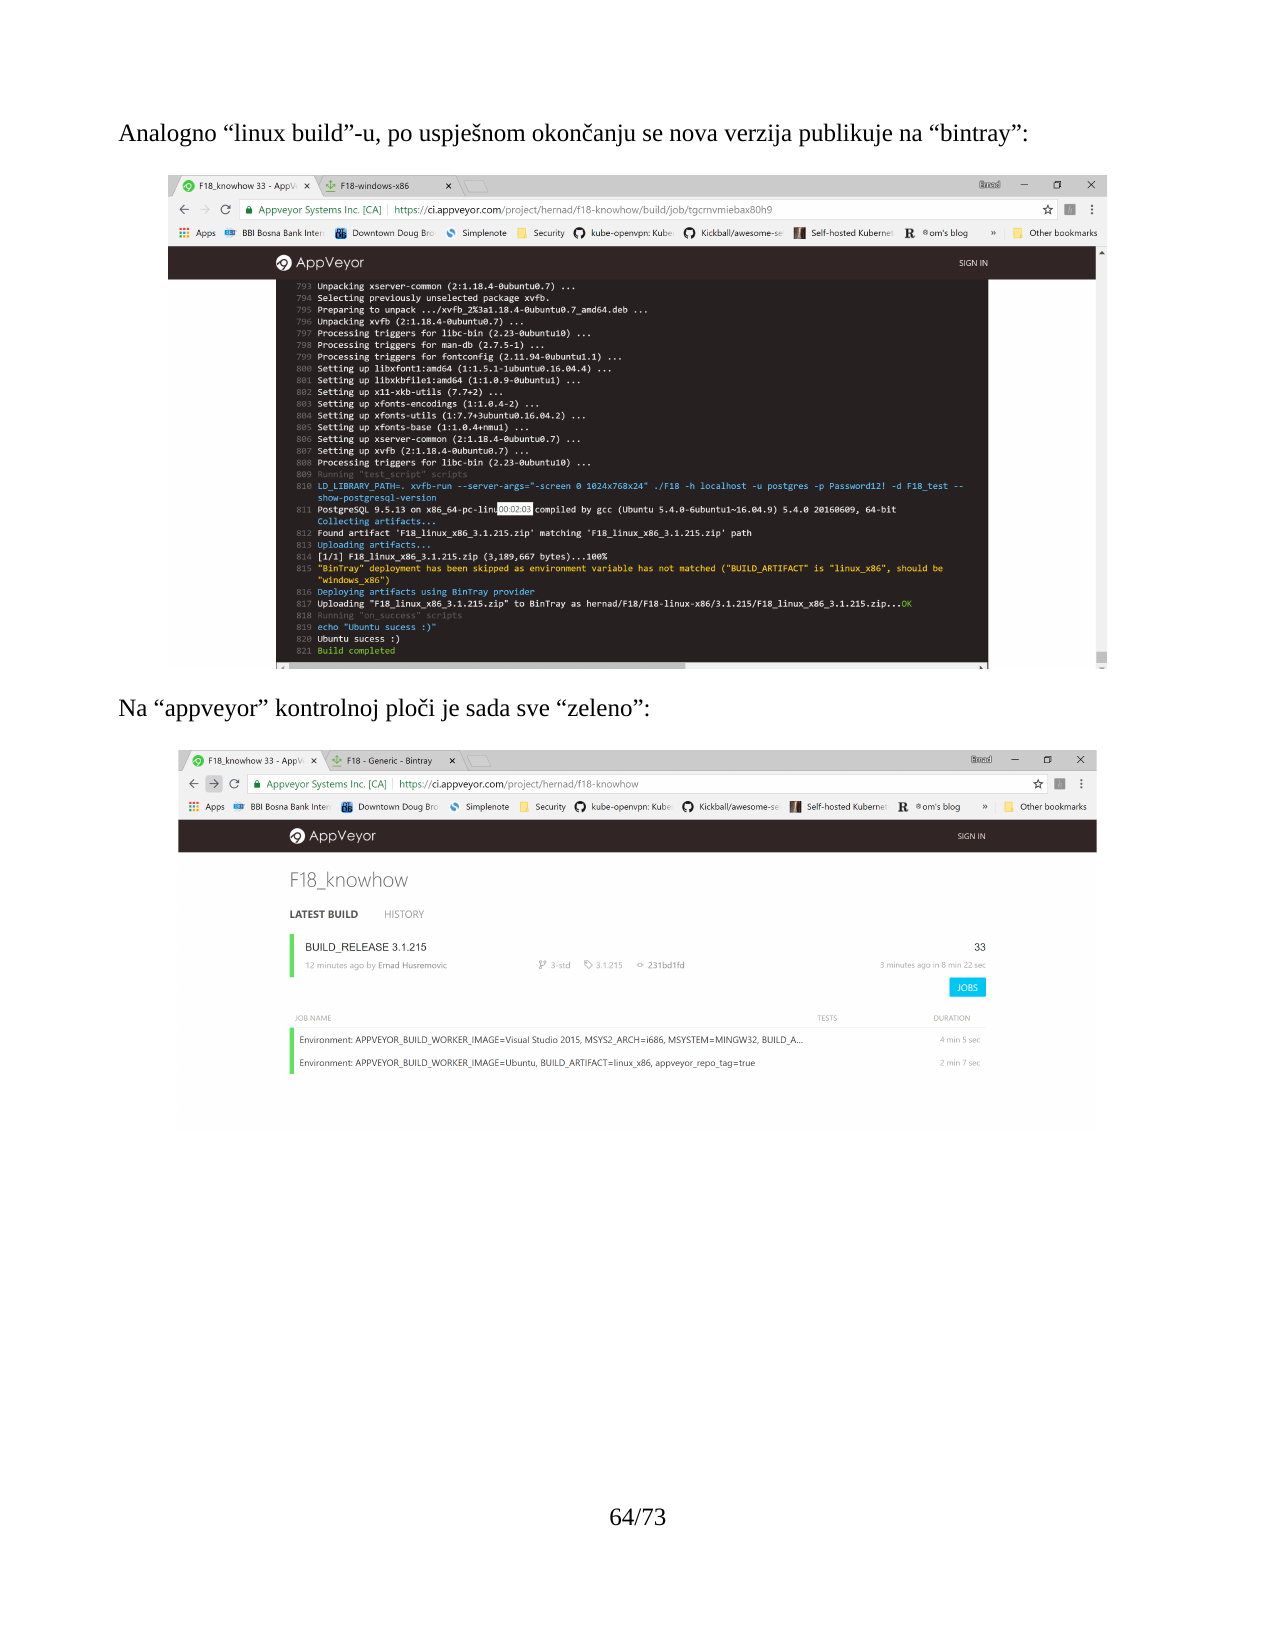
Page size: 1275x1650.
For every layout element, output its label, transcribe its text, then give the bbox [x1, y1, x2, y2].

text Na “appveyor” kontrolnoj ploči je sada sve “zeleno”: [118, 693, 1157, 722]
picture [178, 750, 1097, 1132]
picture [168, 175, 1108, 669]
text Analogno “linux build”-u, po uspješnom okončanju se nova verzija publikuje na “bintray”: [118, 118, 1157, 147]
